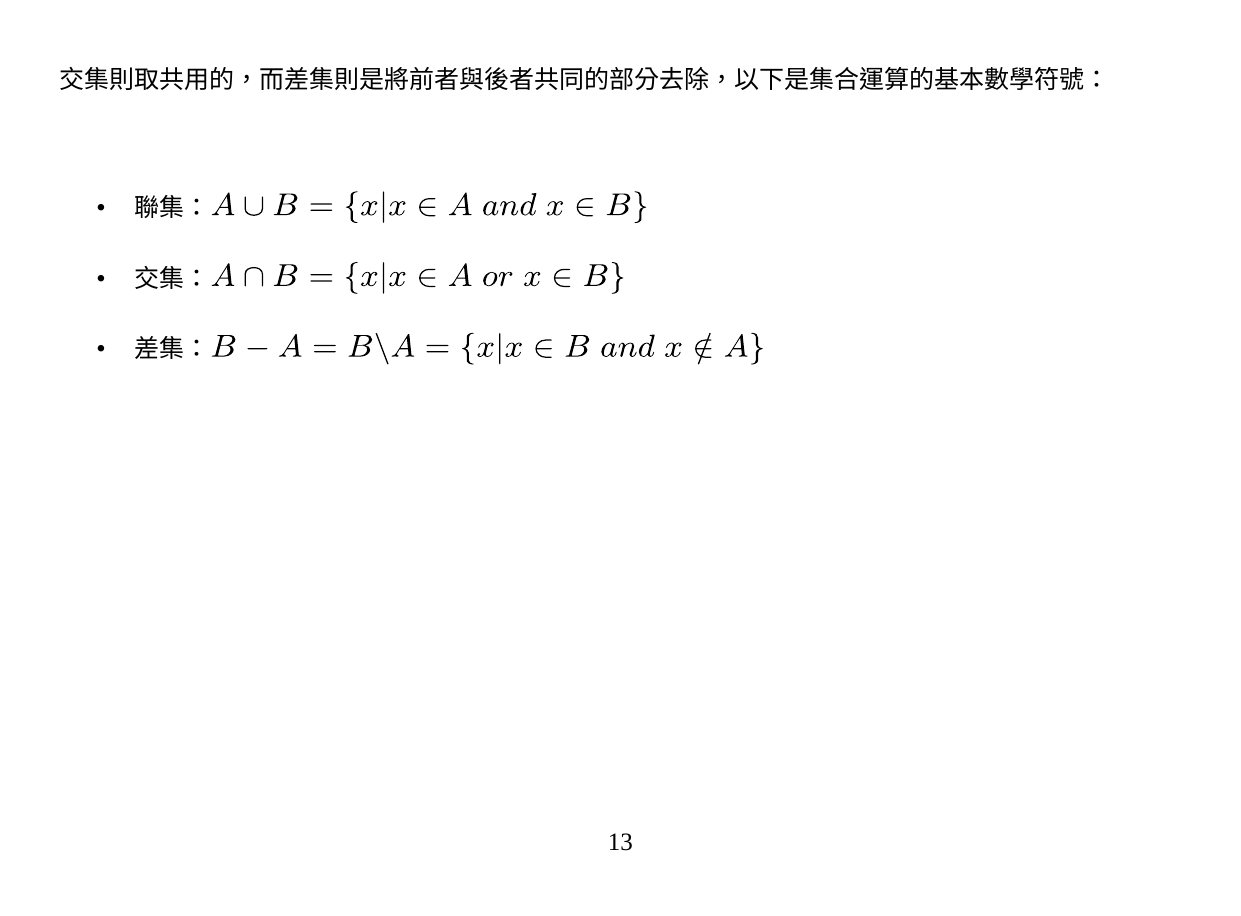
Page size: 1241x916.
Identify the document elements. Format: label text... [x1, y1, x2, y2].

list 聯集： [97, 187, 1181, 226]
list 差集： [97, 329, 1181, 367]
text 交集則取共用的，而差集則是將前者與後者共同的部分去除，以下是集合運算的基本數學符號： [59, 59, 1181, 95]
list 交集： [97, 258, 1181, 296]
